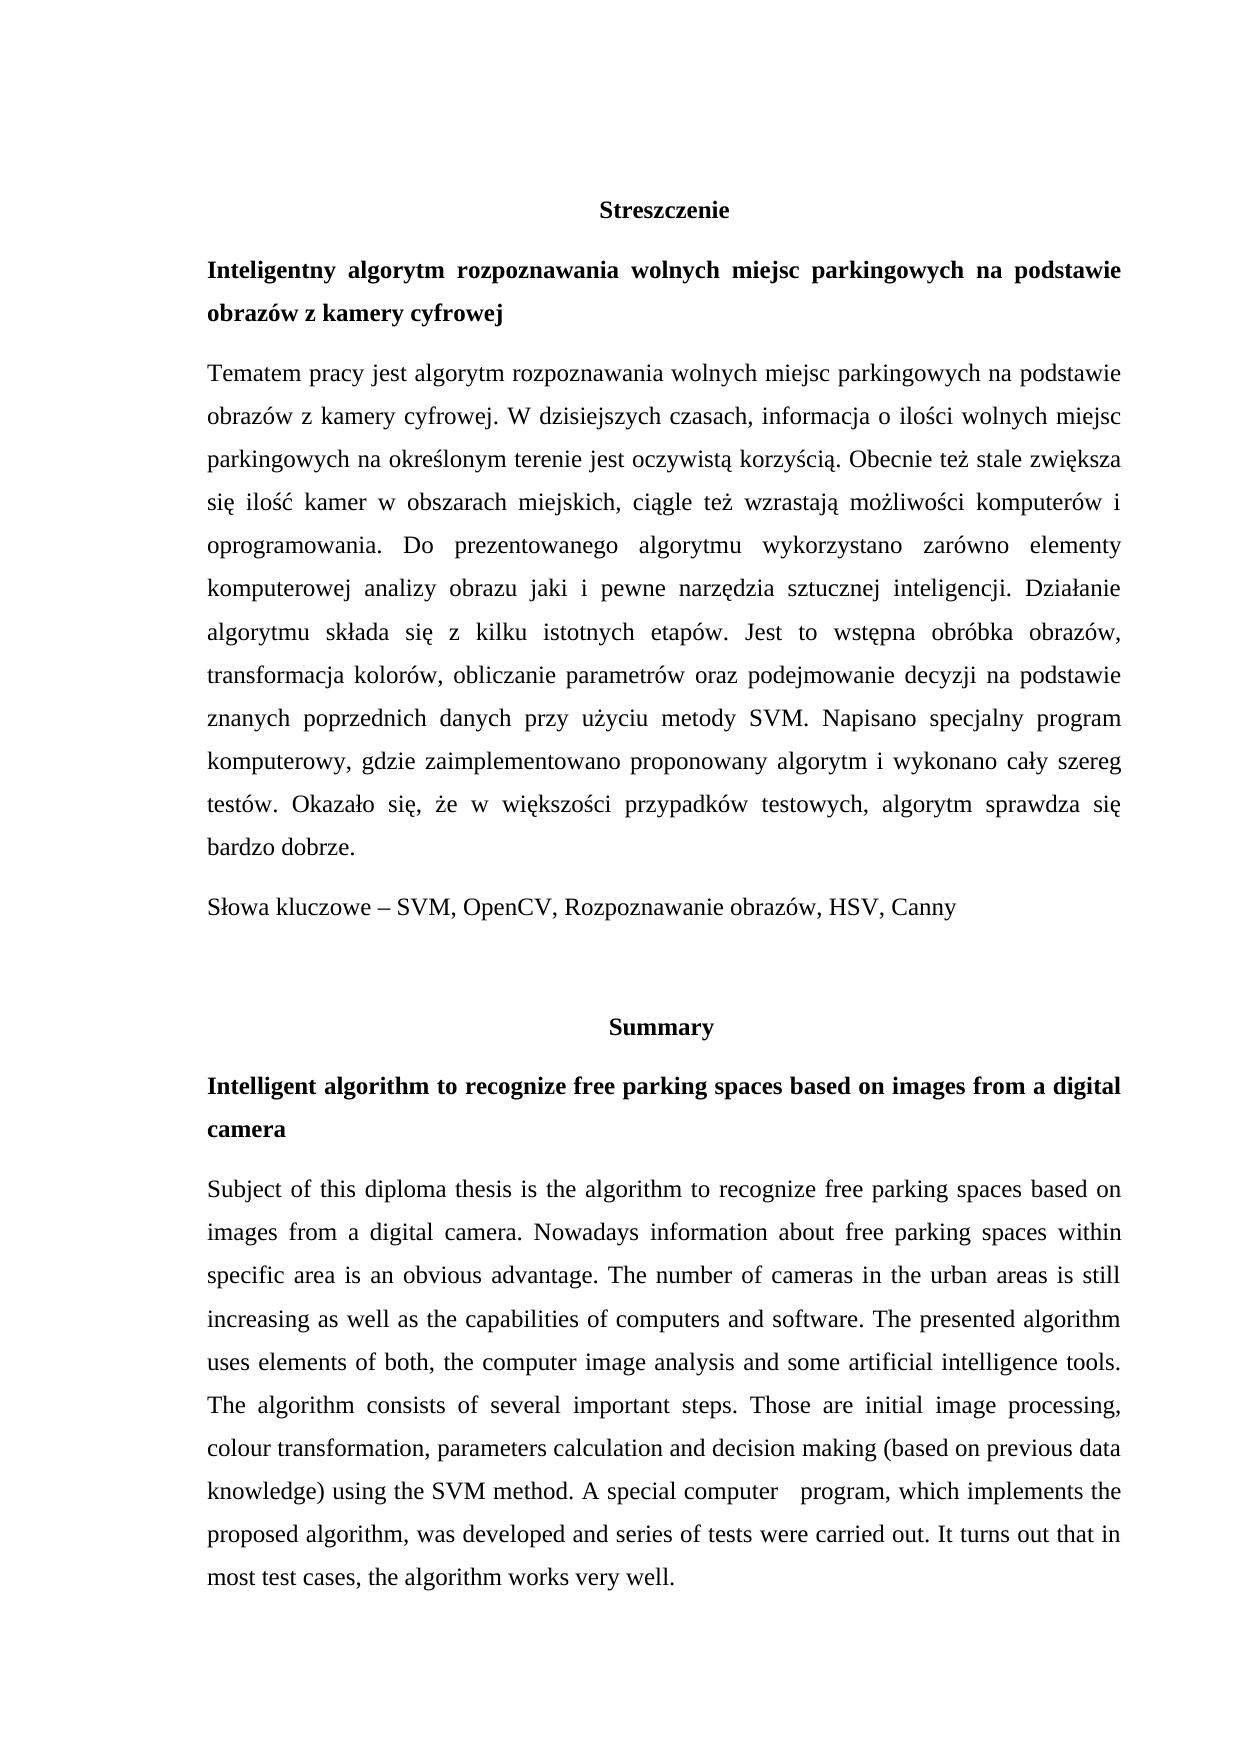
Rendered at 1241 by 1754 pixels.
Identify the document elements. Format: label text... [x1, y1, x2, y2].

text Subject of this diploma thesis is the algorithm to recognize free parking spaces based on images from a digital camera. Nowadays information about free parking spaces within specific area is an obvious advantage. The number of cameras in the urban areas is still increasing as well as the capabilities of computers and software. The presented algorithm uses elements of both, the computer image analysis and some artificial intelligence tools. The algorithm consists of several important steps. Those are initial image processing, colour transformation, parameters calculation and decision making (based on previous data knowledge) using the SVM method. A special computer program, which implements the proposed algorithm, was developed and series of tests were carried out. It turns out that in most test cases, the algorithm works very well. [207, 1174, 1122, 1591]
text Streszczenie [207, 195, 1122, 224]
text Summary [207, 1012, 1122, 1040]
text Inteligentny algorytm rozpoznawania wolnych miejsc parkingowych na podstawie obrazów z kamery cyfrowej [207, 255, 1122, 327]
text Tematem pracy jest algorytm rozpoznawania wolnych miejsc parkingowych na podstawie obrazów z kamery cyfrowej. W dzisiejszych czasach, informacja o ilości wolnych miejsc parkingowych na określonym terenie jest oczywistą korzyścią. Obecnie też stale zwiększa się ilość kamer w obszarach miejskich, ciągle też wzrastają możliwości komputerów i oprogramowania. Do prezentowanego algorytmu wykorzystano zarówno elementy komputerowej analizy obrazu jaki i pewne narzędzia sztucznej inteligencji. Działanie algorytmu składa się z kilku istotnych etapów. Jest to wstępna obróbka obrazów, transformacja kolorów, obliczanie parametrów oraz podejmowanie decyzji na podstawie znanych poprzednich danych przy użyciu metody SVM. Napisano specjalny program komputerowy, gdzie zaimplementowano proponowany algorytm i wykonano cały szereg testów. Okazało się, że w większości przypadków testowych, algorytm sprawdza się bardzo dobrze. [207, 358, 1122, 861]
text Słowa kluczowe – SVM, OpenCV, Rozpoznawanie obrazów, HSV, Canny [207, 892, 1122, 921]
text Intelligent algorithm to recognize free parking spaces based on images from a digital camera [207, 1071, 1122, 1143]
